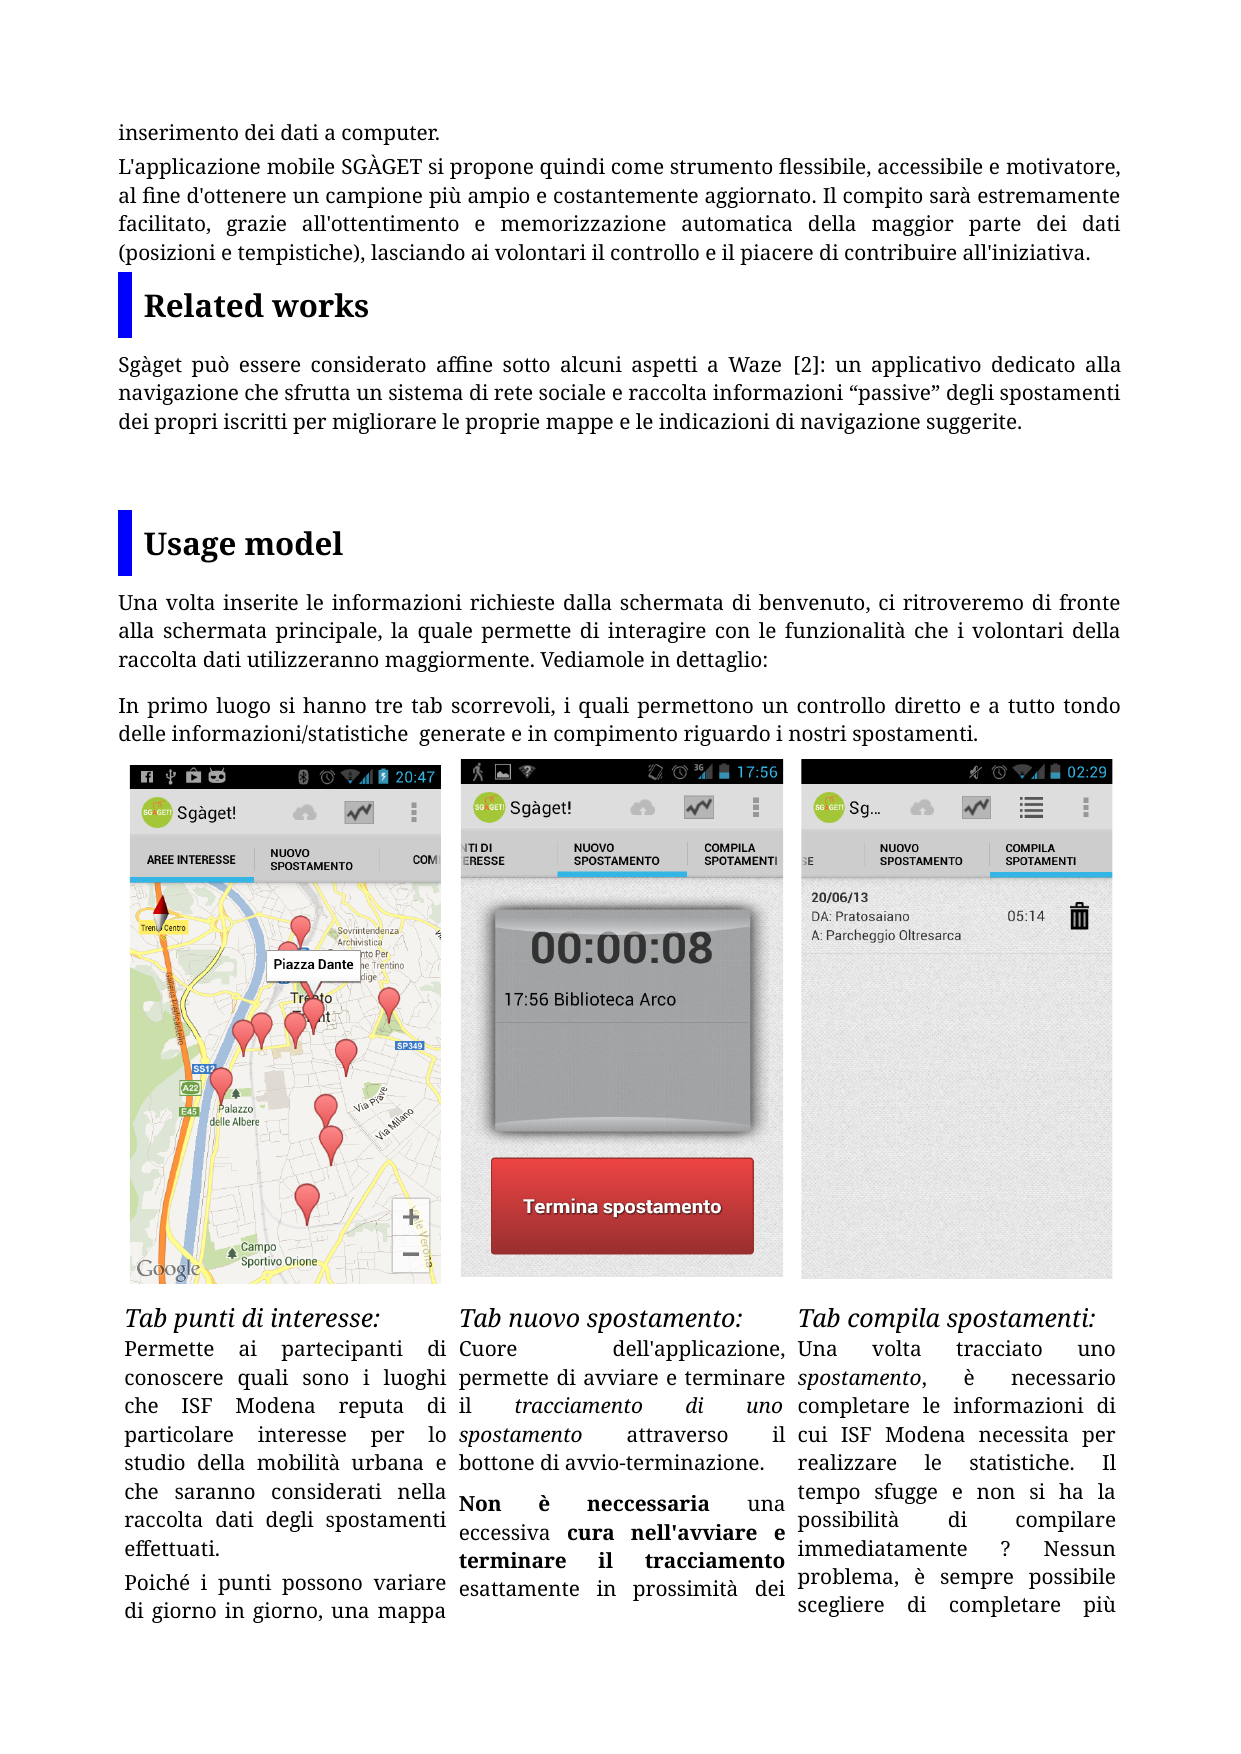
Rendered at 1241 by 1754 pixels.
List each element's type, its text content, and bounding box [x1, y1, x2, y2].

table_header [118, 754, 453, 1294]
picture [460, 759, 784, 1277]
text Sgàget può essere considerato affine sotto alcuni aspetti a Waze [2]: un applicativo dedicato alla navigazione che sfrutta un sistema di rete sociale e raccolta informazioni “passive” degli spostamenti dei propri iscritti per migliorare le proprie mappe e le indicazioni di navigazione suggerite. [118, 350, 1122, 435]
text inserimento dei dati a computer. [118, 118, 1122, 147]
text L'applicazione mobile SGÀGET si propone quindi come strumento flessibile, accessibile e motivatore, al fine d'ottenere un campione più ampio e costantemente aggiornato. Il compito sarà estremamente facilitato, grazie all'ottentimento e memorizzazione automatica della maggior parte dei dati (posizioni e tempistiche), lasciando ai volontari il controllo e il piacere di contribuire all'iniziativa. [118, 152, 1122, 266]
text Una volta inserite le informazioni richieste dalla schermata di benvenuto, ci ritroveremo di fronte alla schermata principale, la quale permette di interagire con le funzionalità che i volontari della raccolta dati utilizzeranno maggiormente. Vediamole in dettaglio: [118, 588, 1122, 673]
table_header Related works [132, 272, 649, 338]
table_header [791, 754, 1122, 1294]
table_header [453, 754, 791, 1294]
table_header Usage model [132, 510, 649, 576]
table_header [118, 510, 132, 576]
text In primo luogo si hanno tre tab scorrevoli, i quali permettono un controllo diretto e a tutto tondo delle informazioni/statistiche generate e in compimento riguardo i nostri spostamenti. [118, 691, 1122, 748]
picture [801, 759, 1113, 1279]
table_cell Tab compila spostamenti: Una volta tracciato uno spostamento, è necessario completare le informazioni di cui ISF Modena necessita per realizzare le statistiche. Il tempo sfugge e non si ha la possibilità di compilare immediatamente ? Nessun problema, è sempre possibile scegliere di completare più [791, 1295, 1122, 1636]
picture [129, 765, 441, 1284]
table_header [118, 272, 132, 338]
table_cell Tab nuovo spostamento: Cuore dell'applicazione, permette di avviare e terminare il tracciamento di uno spostamento attraverso il bottone di avvio-terminazione. Non è neccessaria una eccessiva cura nell'avviare e terminare il tracciamento esattamente in prossimità dei [453, 1295, 791, 1636]
table_cell Tab punti di interesse: Permette ai partecipanti di conoscere quali sono i luoghi che ISF Modena reputa di particolare interesse per lo studio della mobilità urbana e che saranno considerati nella raccolta dati degli spostamenti effettuati. Poiché i punti possono variare di giorno in giorno, una mappa [118, 1295, 453, 1636]
